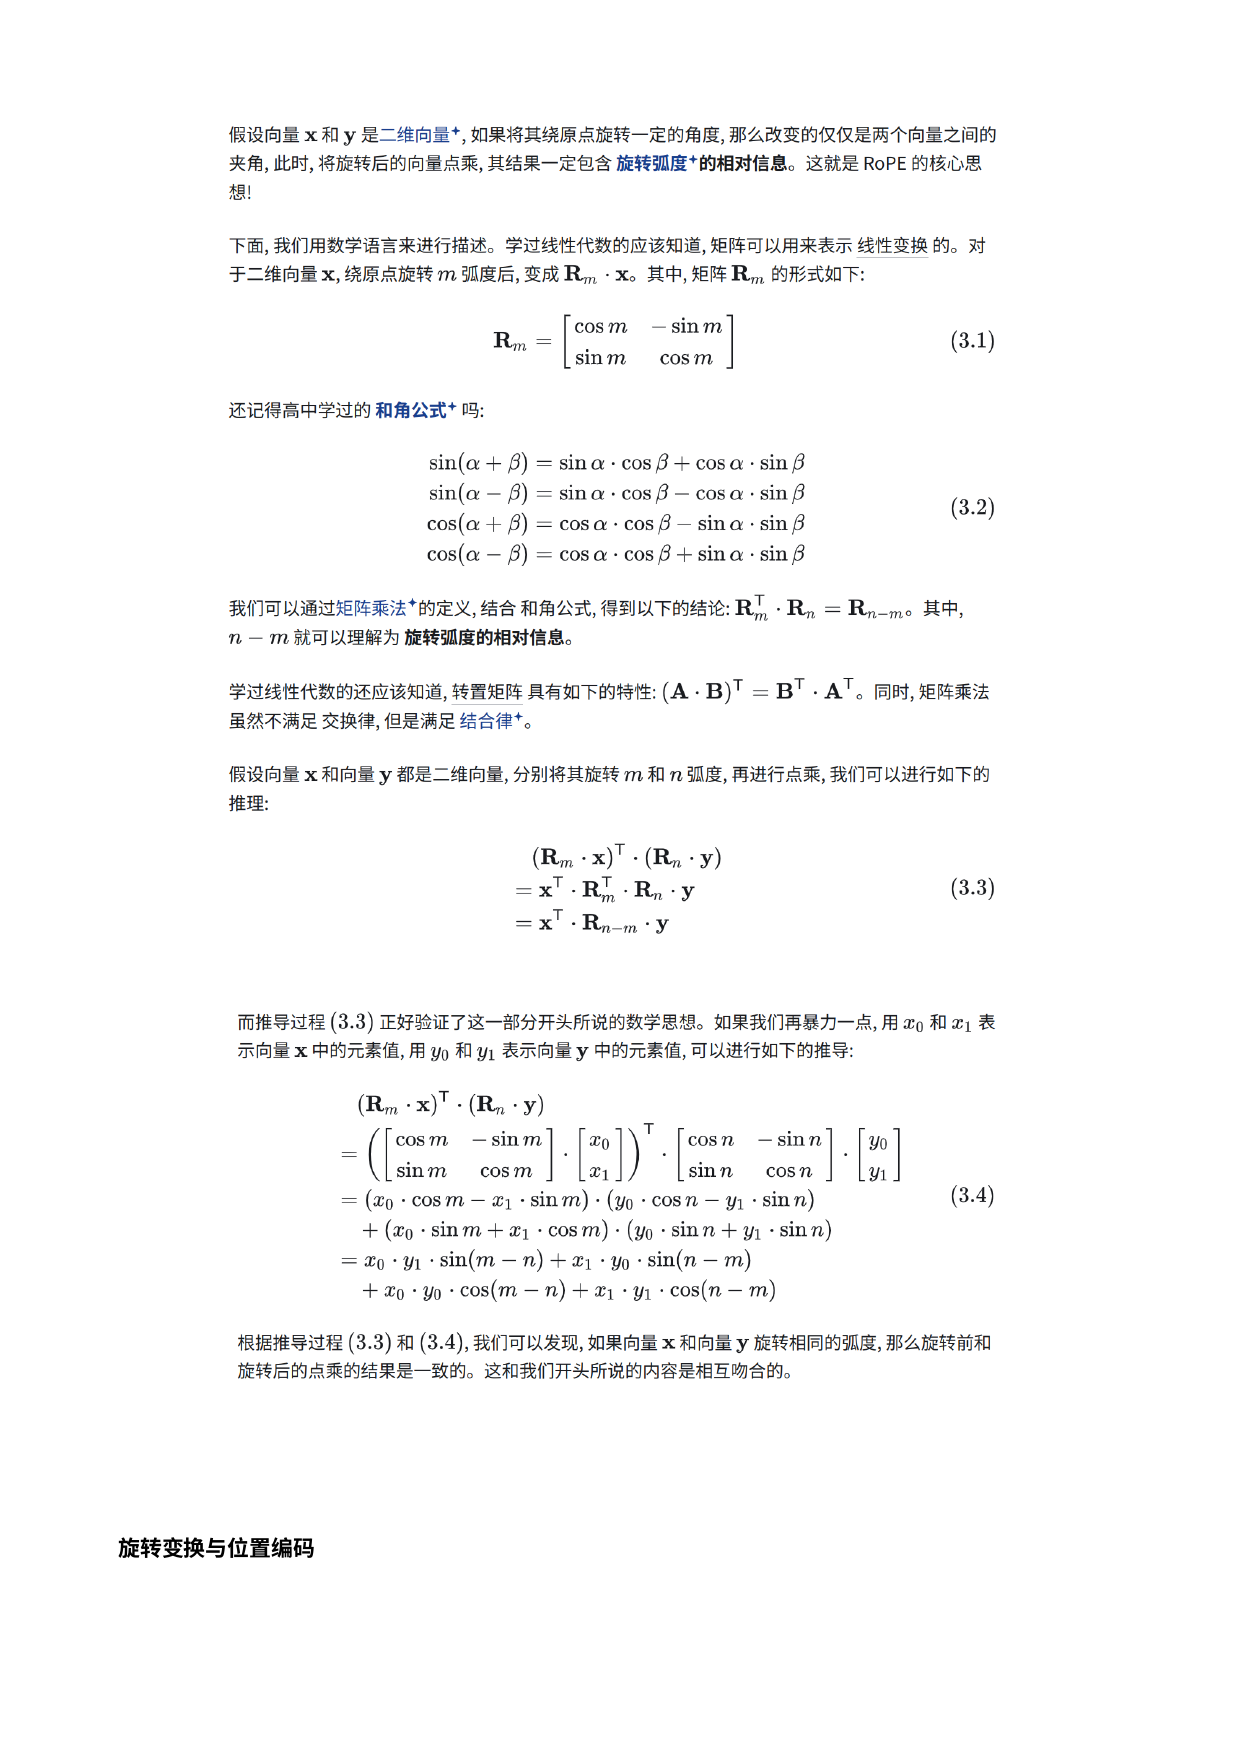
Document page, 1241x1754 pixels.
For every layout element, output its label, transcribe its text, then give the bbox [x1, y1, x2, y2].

picture [212, 986, 1019, 1415]
picture [222, 118, 1018, 960]
text 旋转变换与位置编码 [118, 1538, 1122, 1563]
